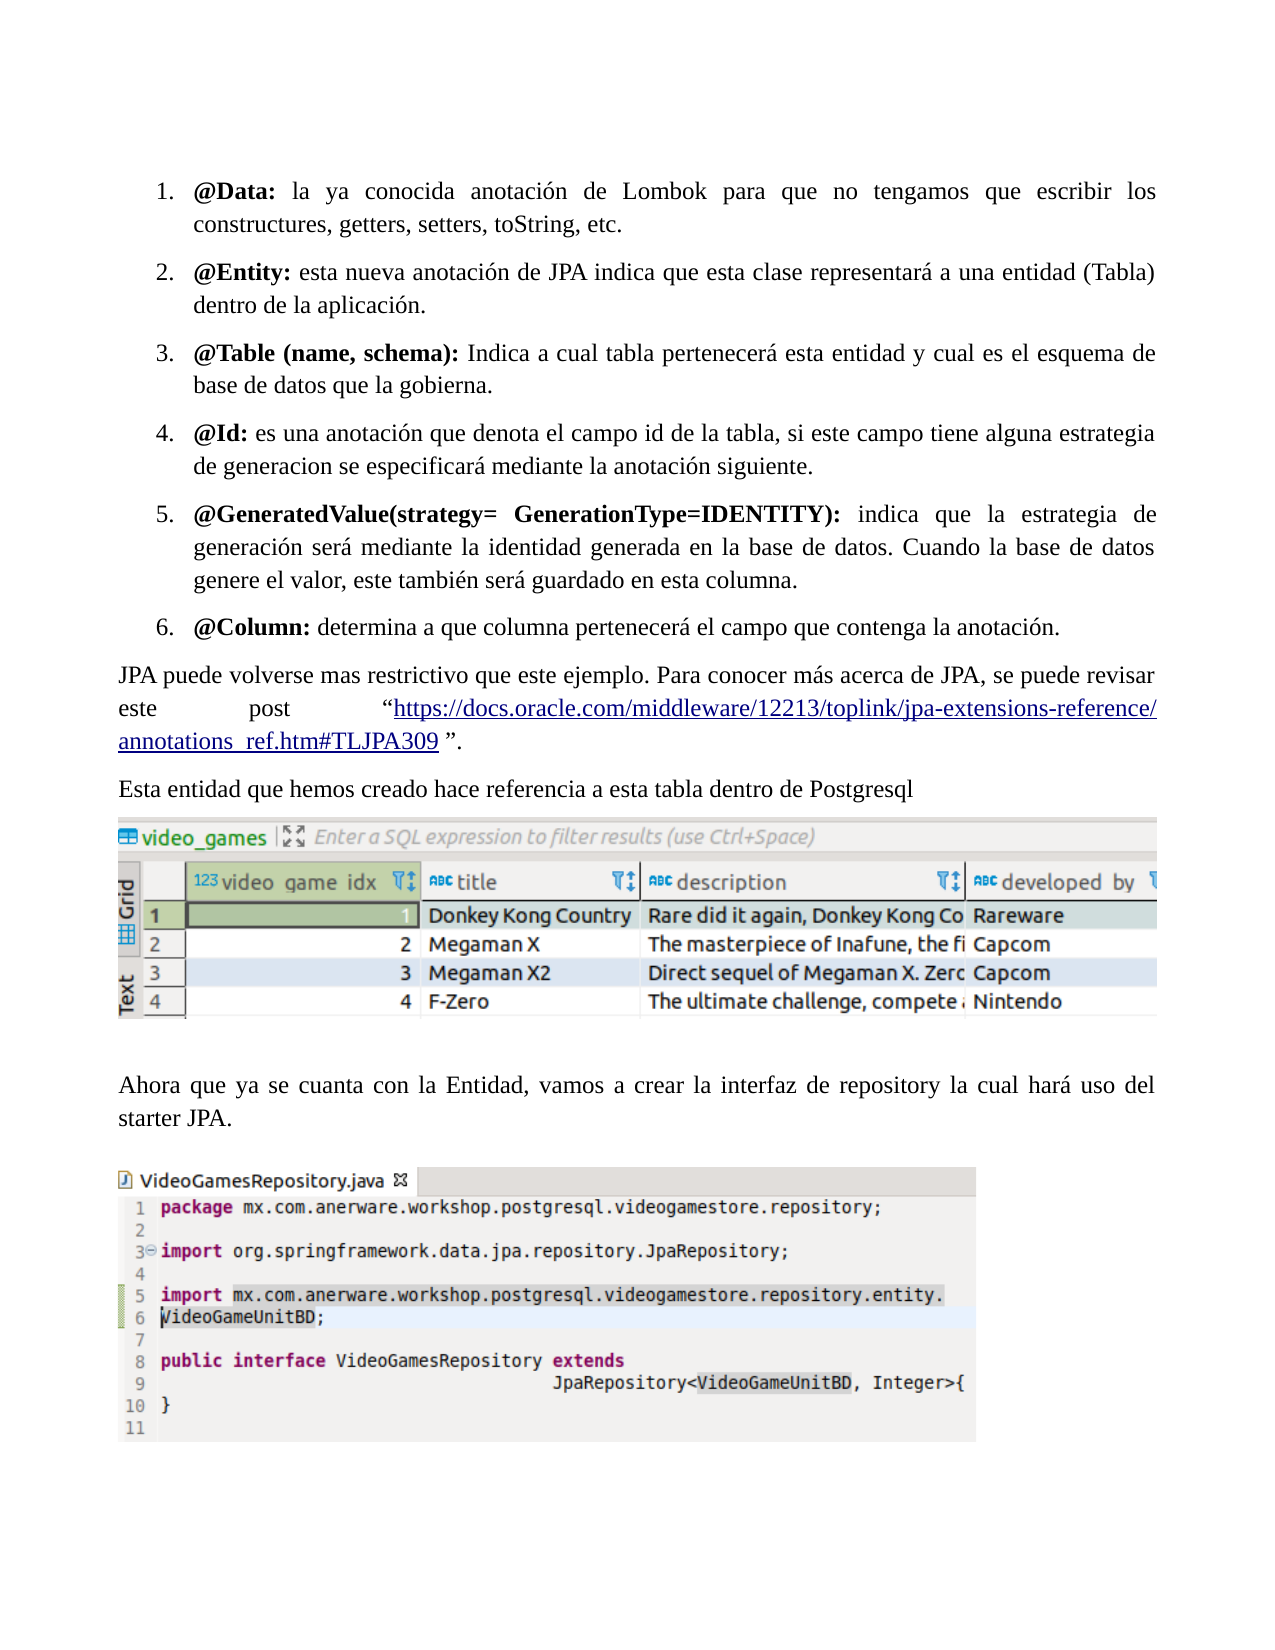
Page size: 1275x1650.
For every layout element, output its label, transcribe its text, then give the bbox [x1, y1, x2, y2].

picture [117, 1167, 977, 1442]
text Ahora que ya se cuanta con la Entidad, vamos a crear la interfaz de repository la cual hará uso del starter JPA. [118, 1070, 1157, 1132]
text JPA puede volverse mas restrictivo que este ejemplo. Para conocer más acerca de JPA, se puede revisar este post “https://docs.oracle.com/middleware/12213/toplink/jpa-extensions-reference/annotations_ref.htm#TLJPA309 ”. [118, 660, 1157, 755]
list @Id: es una anotación que denota el campo id de la tabla, si este campo tiene alguna estrategia de generacion se especificará mediante la anotación siguiente. [156, 418, 1157, 480]
text Esta entidad que hemos creado hace referencia a esta tabla dentro de Postgresql [118, 774, 1157, 802]
list @Entity: esta nueva anotación de JPA indica que esta clase representará a una entidad (Tabla) dentro de la aplicación. [156, 257, 1157, 319]
list @Table (name, schema): Indica a cual tabla pertenecerá esta entidad y cual es el esquema de base de datos que la gobierna. [156, 338, 1157, 399]
list @GeneratedValue(strategy= GenerationType=IDENTITY): indica que la estrategia de generación será mediante la identidad generada en la base de datos. Cuando la base de datos genere el valor, este también será guardado en esta columna. [156, 499, 1157, 594]
picture [118, 817, 1157, 1019]
list @Column: determina a que columna pertenecerá el campo que contenga la anotación. [156, 612, 1157, 641]
list @Data: la ya conocida anotación de Lombok para que no tengamos que escribir los constructures, getters, setters, toString, etc. [156, 176, 1157, 238]
